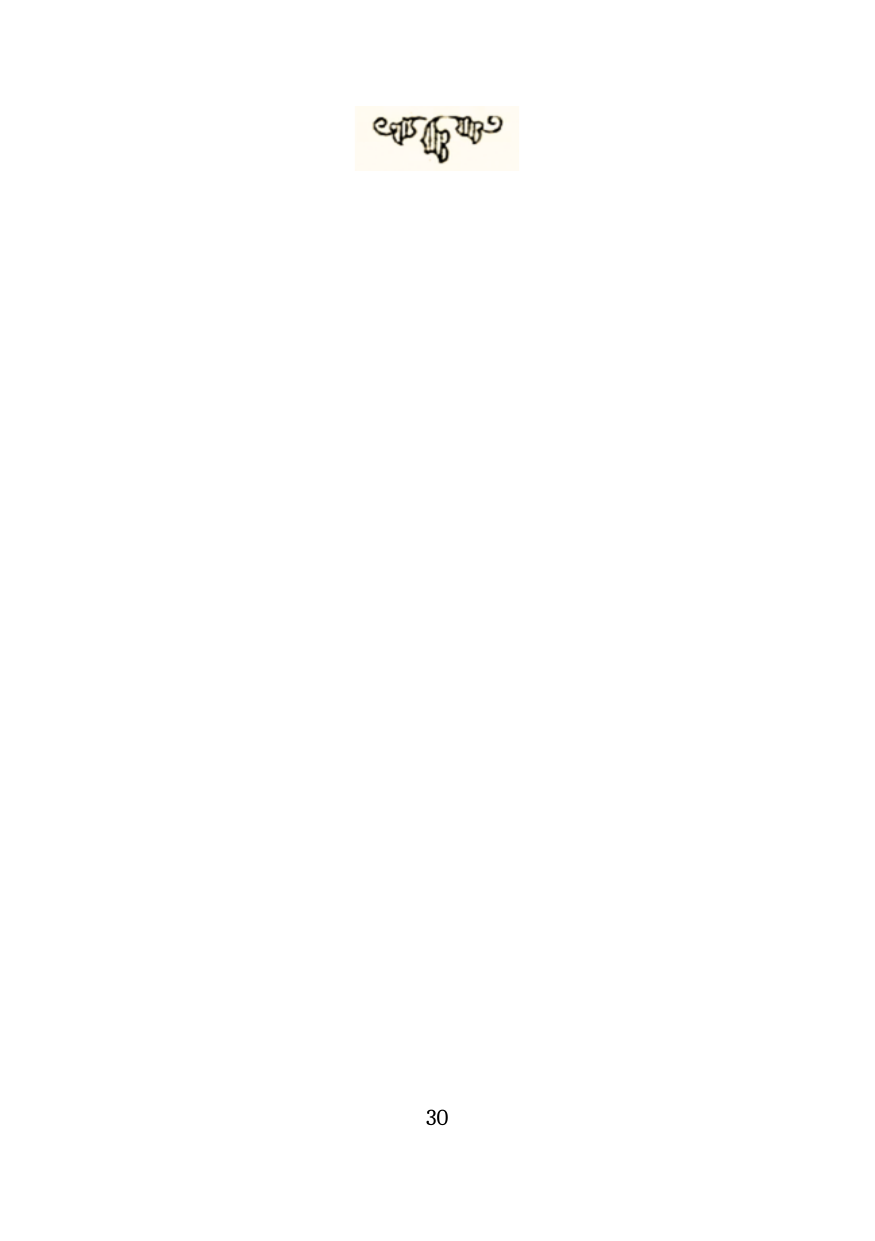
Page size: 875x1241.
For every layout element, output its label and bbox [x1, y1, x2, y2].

picture [354, 106, 520, 171]
